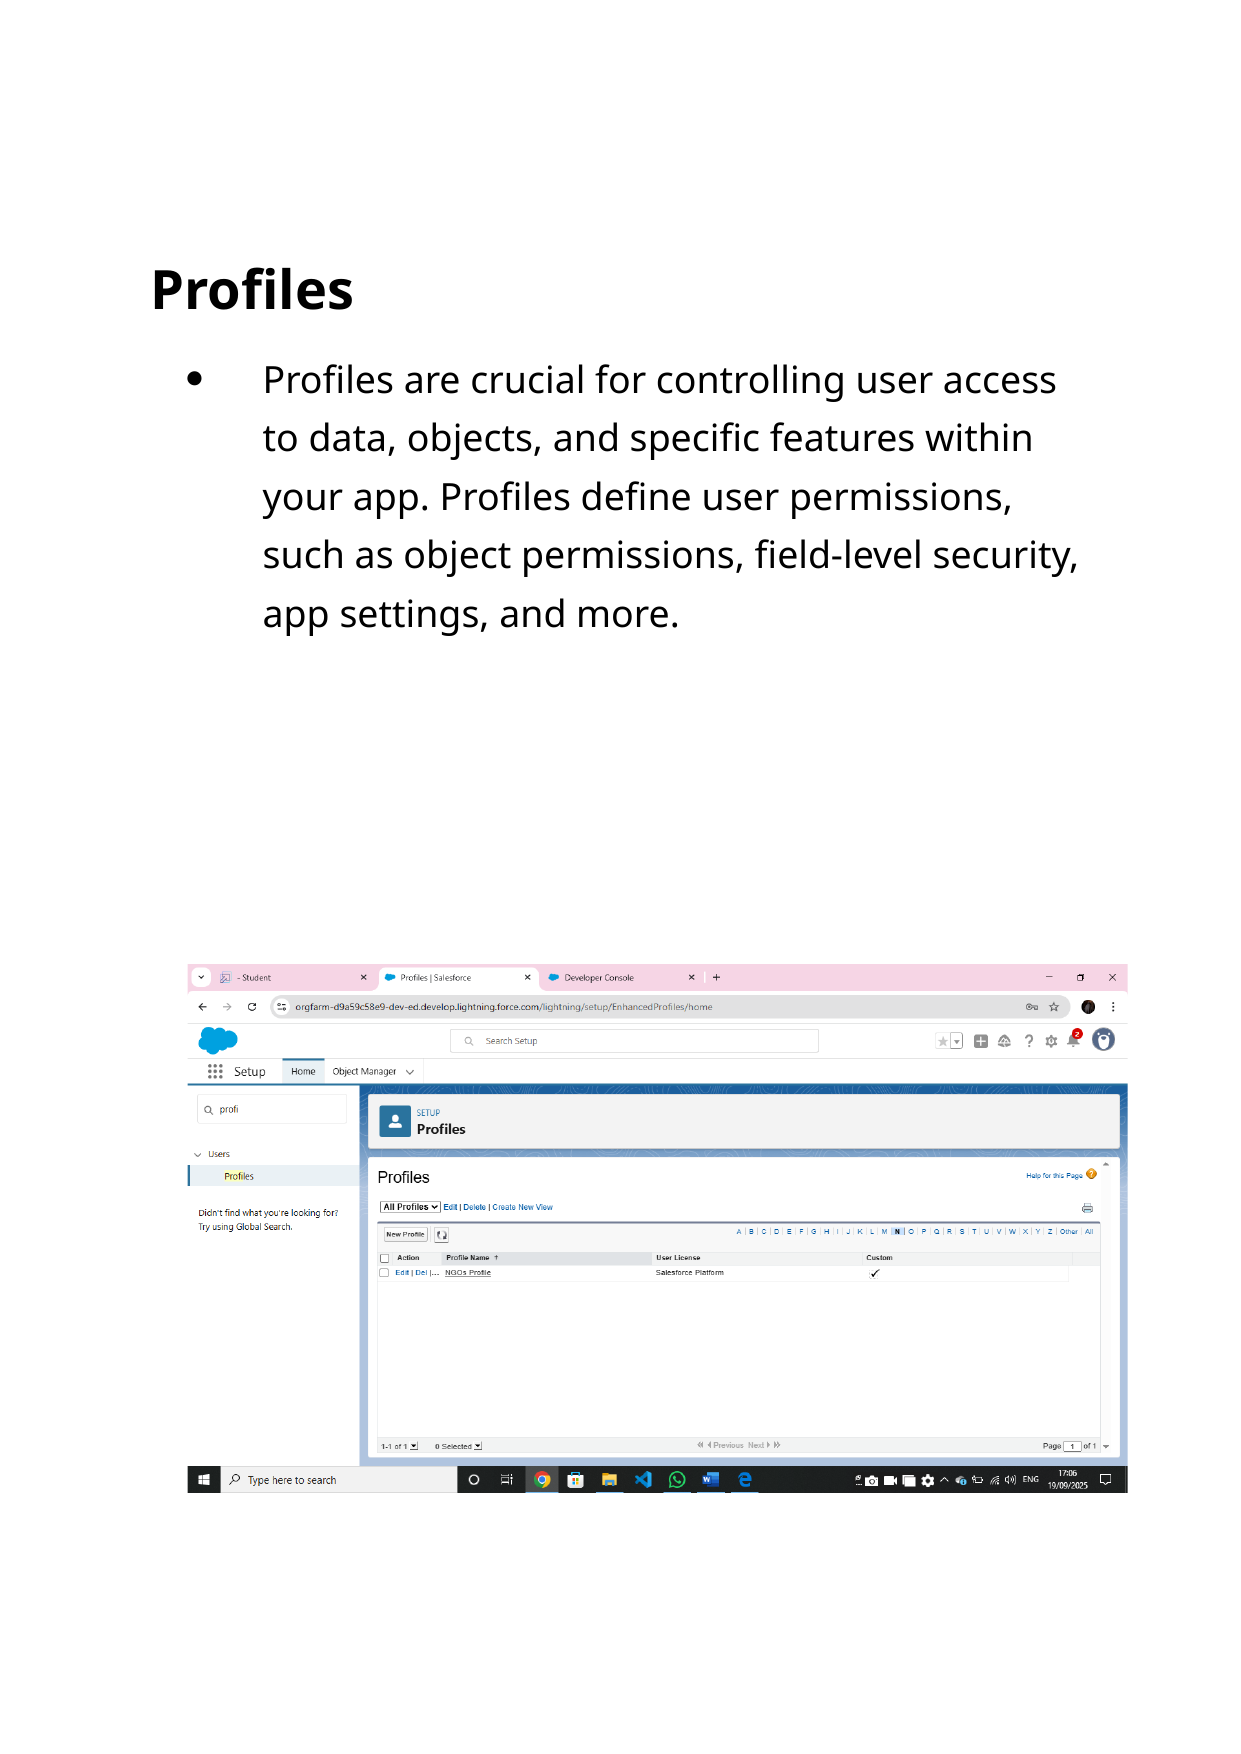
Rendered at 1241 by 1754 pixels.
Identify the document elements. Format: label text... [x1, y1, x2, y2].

text Profiles [150, 251, 1090, 325]
list Profiles are crucial for controlling user access to data, objects, and specific features within your app. Profiles define user permissions, such as object permissions, field-level security, app settings, and more. [187, 353, 1090, 638]
